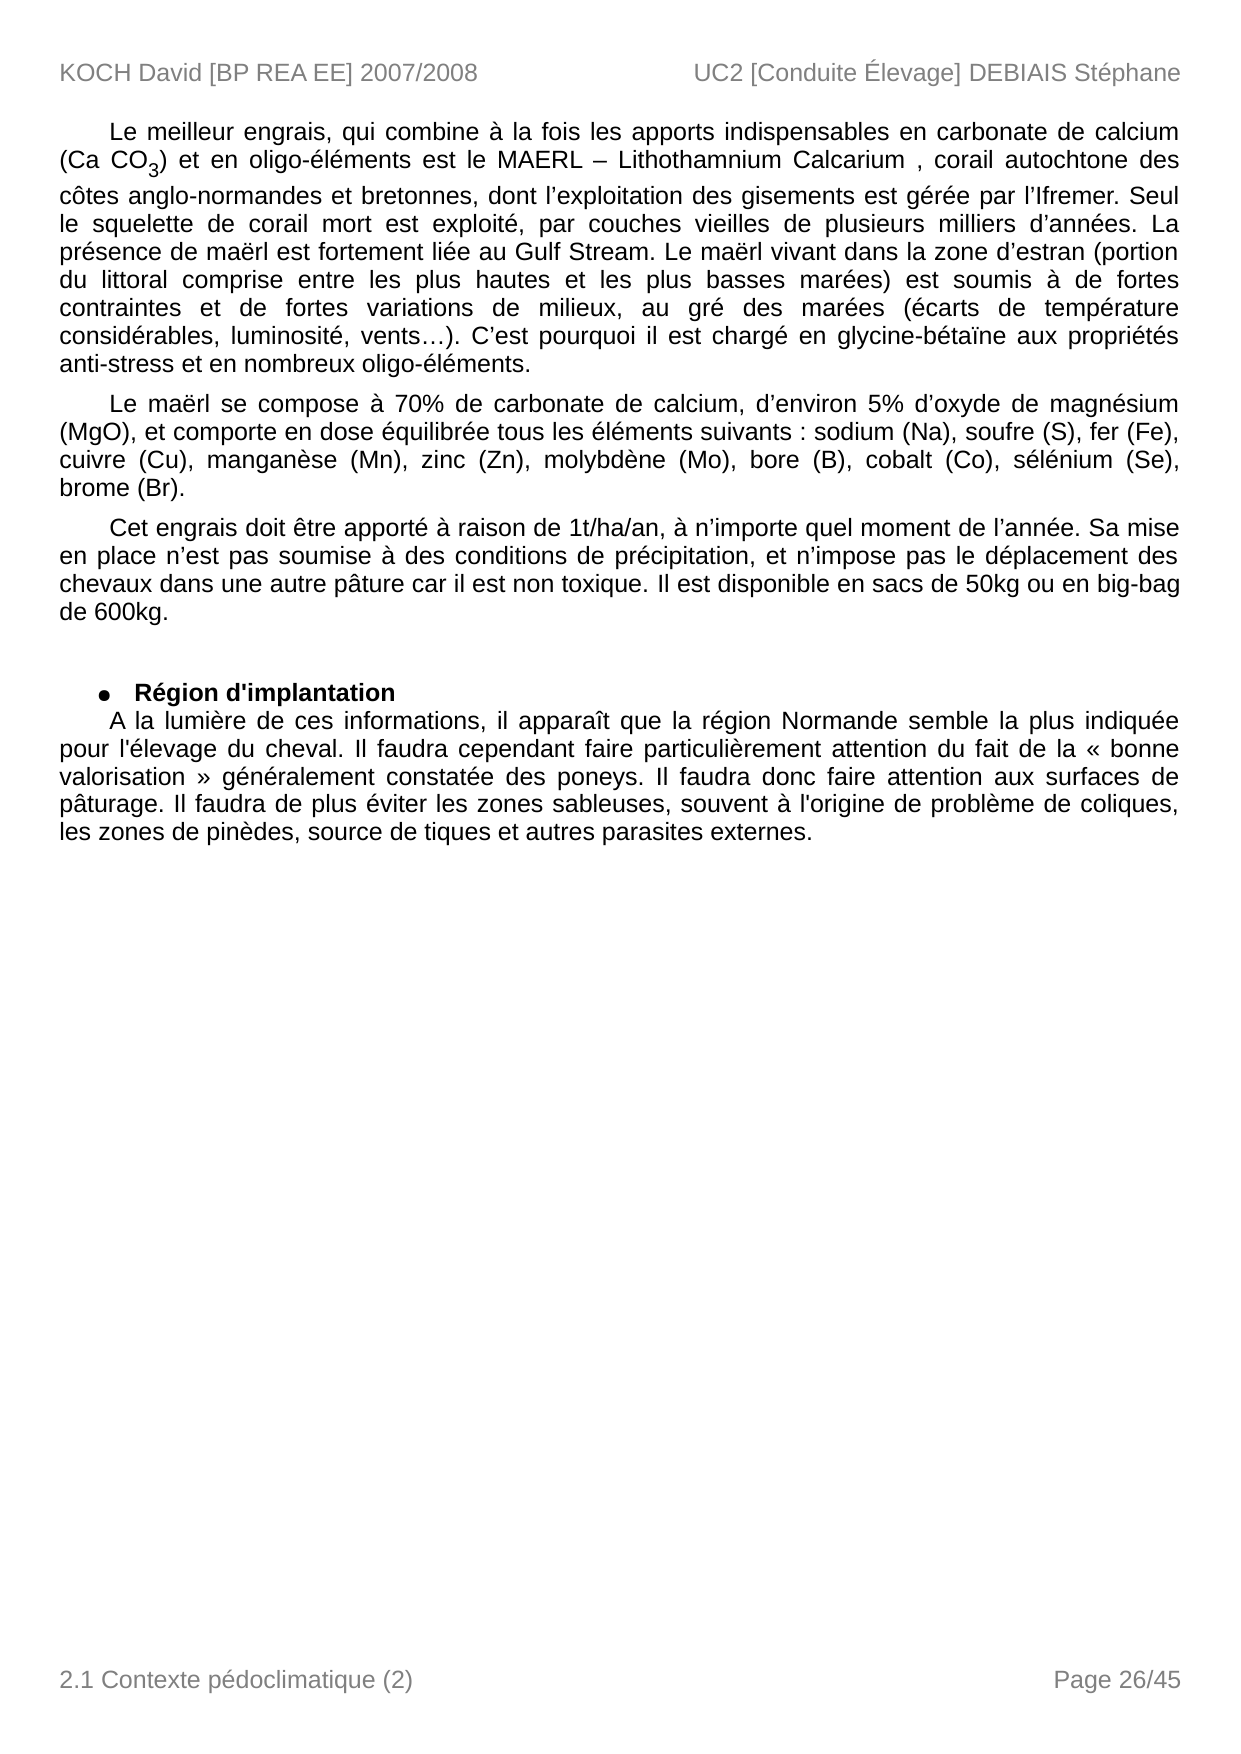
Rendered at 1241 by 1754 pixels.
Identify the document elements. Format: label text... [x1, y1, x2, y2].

list Région d'implantation [97, 679, 1181, 707]
text A la lumière de ces informations, il apparaît que la région Normande semble la plus indiquée pour l'élevage du cheval. Il faudra cependant faire particulièrement attention du fait de la « bonne valorisation » généralement constatée des poneys. Il faudra donc faire attention aux surfaces de pâturage. Il faudra de plus éviter les zones sableuses, souvent à l'origine de problème de coliques, les zones de pinèdes, source de tiques et autres parasites externes. [59, 707, 1181, 846]
text Le maërl se compose à 70% de carbonate de calcium, d’environ 5% d’oxyde de magnésium (MgO), et comporte en dose équilibrée tous les éléments suivants : sodium (Na), soufre (S), fer (Fe), cuivre (Cu), manganèse (Mn), zinc (Zn), molybdène (Mo), bore (B), cobalt (Co), sélénium (Se), brome (Br). [59, 390, 1181, 502]
text Cet engrais doit être apporté à raison de 1t/ha/an, à n’importe quel moment de l’année. Sa mise en place n’est pas soumise à des conditions de précipitation, et n’impose pas le déplacement des chevaux dans une autre pâture car il est non toxique. Il est disponible en sacs de 50kg ou en big-bag de 600kg. [59, 514, 1181, 626]
text Le meilleur engrais, qui combine à la fois les apports indispensables en carbonate de calcium (Ca CO3) et en oligo-éléments est le MAERL – Lithothamnium Calcarium , corail autochtone des côtes anglo-normandes et bretonnes, dont l’exploitation des gisements est gérée par l’Ifremer. Seul le squelette de corail mort est exploité, par couches vieilles de plusieurs milliers d’années. La présence de maërl est fortement liée au Gulf Stream. Le maërl vivant dans la zone d’estran (portion du littoral comprise entre les plus hautes et les plus basses marées) est soumis à de fortes contraintes et de fortes variations de milieux, au gré des marées (écarts de température considérables, luminosité, vents…). C’est pourquoi il est chargé en glycine-bétaïne aux propriétés anti-stress et en nombreux oligo-éléments. [59, 118, 1181, 377]
